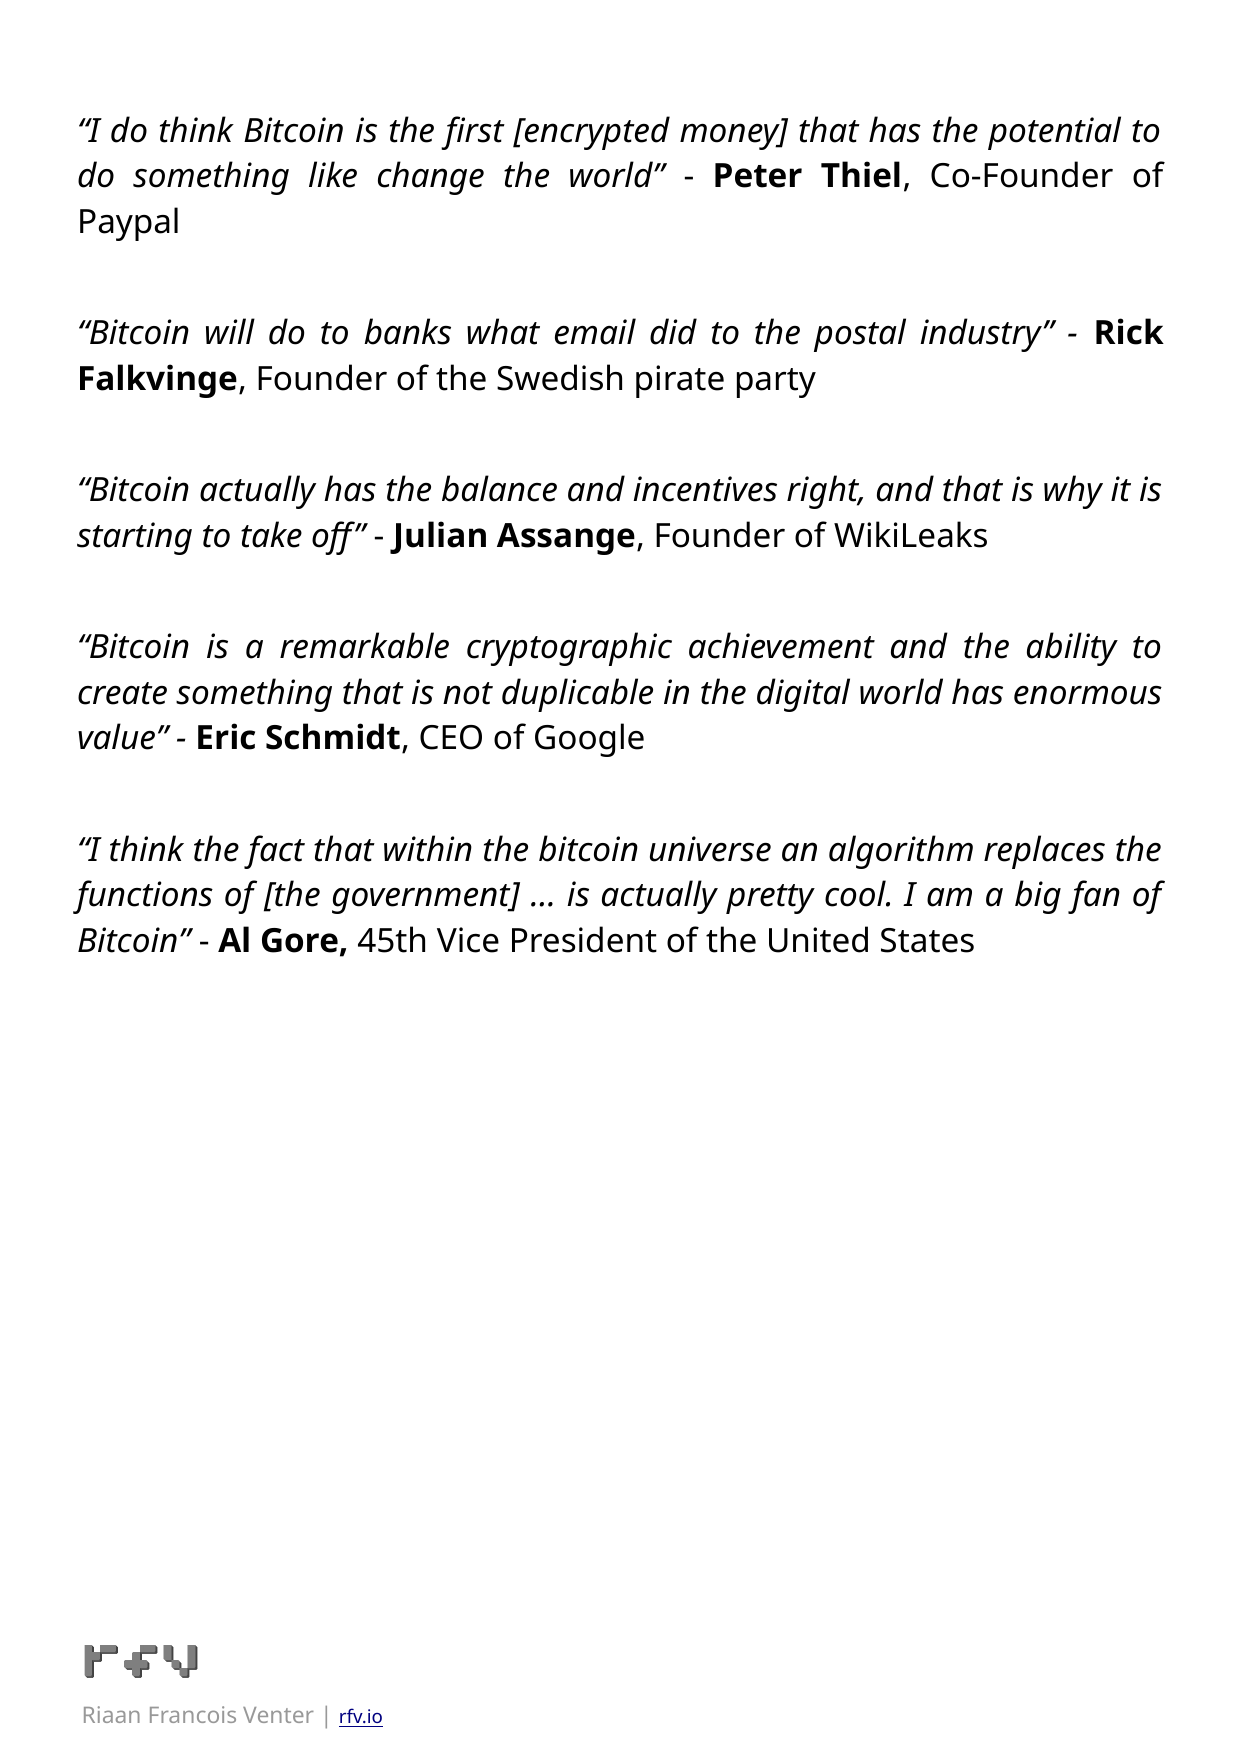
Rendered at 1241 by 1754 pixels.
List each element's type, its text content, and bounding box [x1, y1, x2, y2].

text “I think the fact that within the bitcoin universe an algorithm replaces the functions of [the government] … is actually pretty cool. I am a big fan of Bitcoin” - Al Gore, 45th Vice President of the United States [77, 826, 1163, 962]
text “I do think Bitcoin is the first [encrypted money] that has the potential to do something like change the world” - Peter Thiel, Co-Founder of Paypal [77, 107, 1163, 243]
text “Bitcoin is a remarkable cryptographic achievement and the ability to create something that is not duplicable in the digital world has enormous value” - Eric Schmidt, CEO of Google [77, 623, 1163, 759]
text “Bitcoin will do to banks what email did to the postal industry” - Rick Falkvinge, Founder of the Swedish pirate party [77, 309, 1163, 400]
picture [84, 1645, 203, 1684]
text “Bitcoin actually has the balance and incentives right, and that is why it is starting to take off” - Julian Assange, Founder of WikiLeaks [77, 466, 1163, 557]
